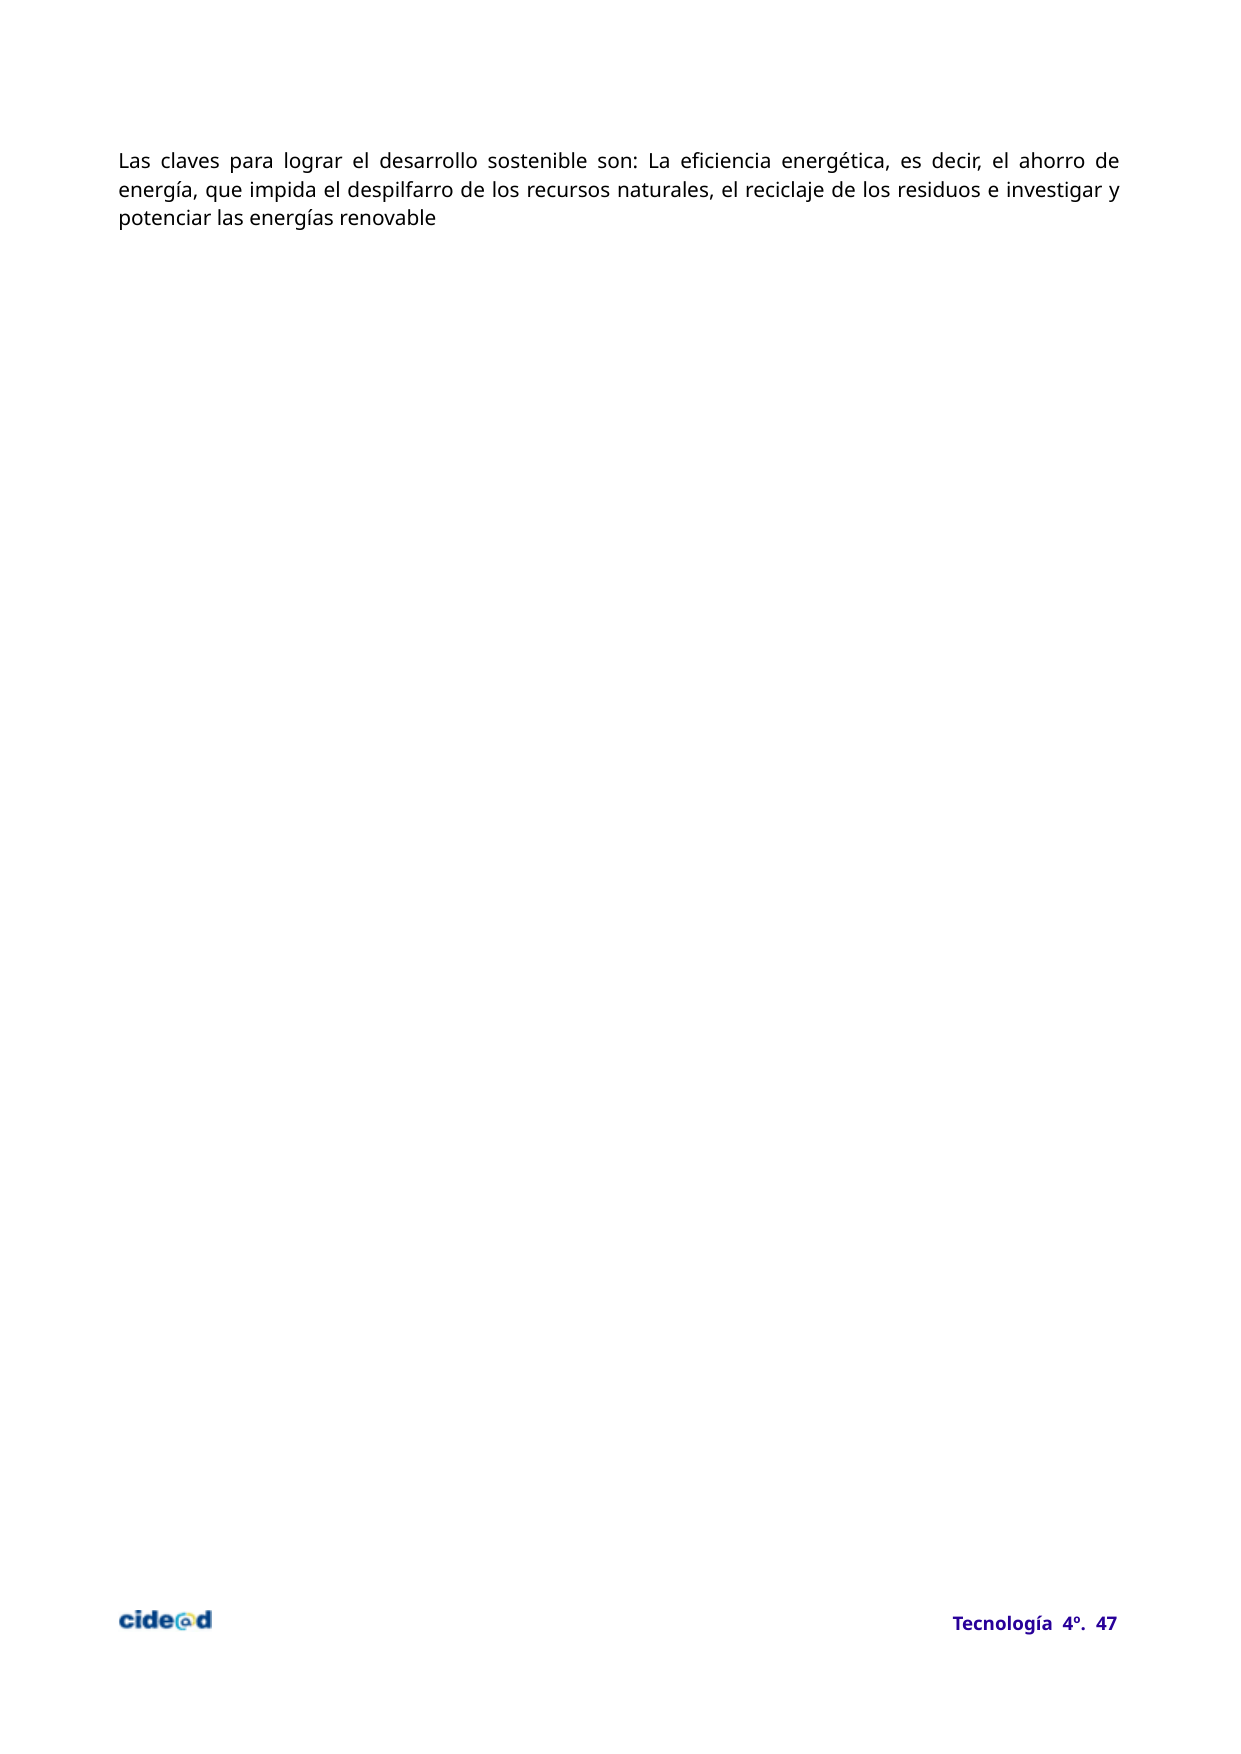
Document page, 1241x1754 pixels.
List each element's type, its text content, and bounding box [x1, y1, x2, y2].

text Las claves para lograr el desarrollo sostenible son: La eficiencia energética, es decir, el ahorro de energía, que impida el despilfarro de los recursos naturales, el reciclaje de los residuos e investigar y potenciar las energías renovable [118, 147, 1122, 232]
picture [118, 1610, 212, 1632]
